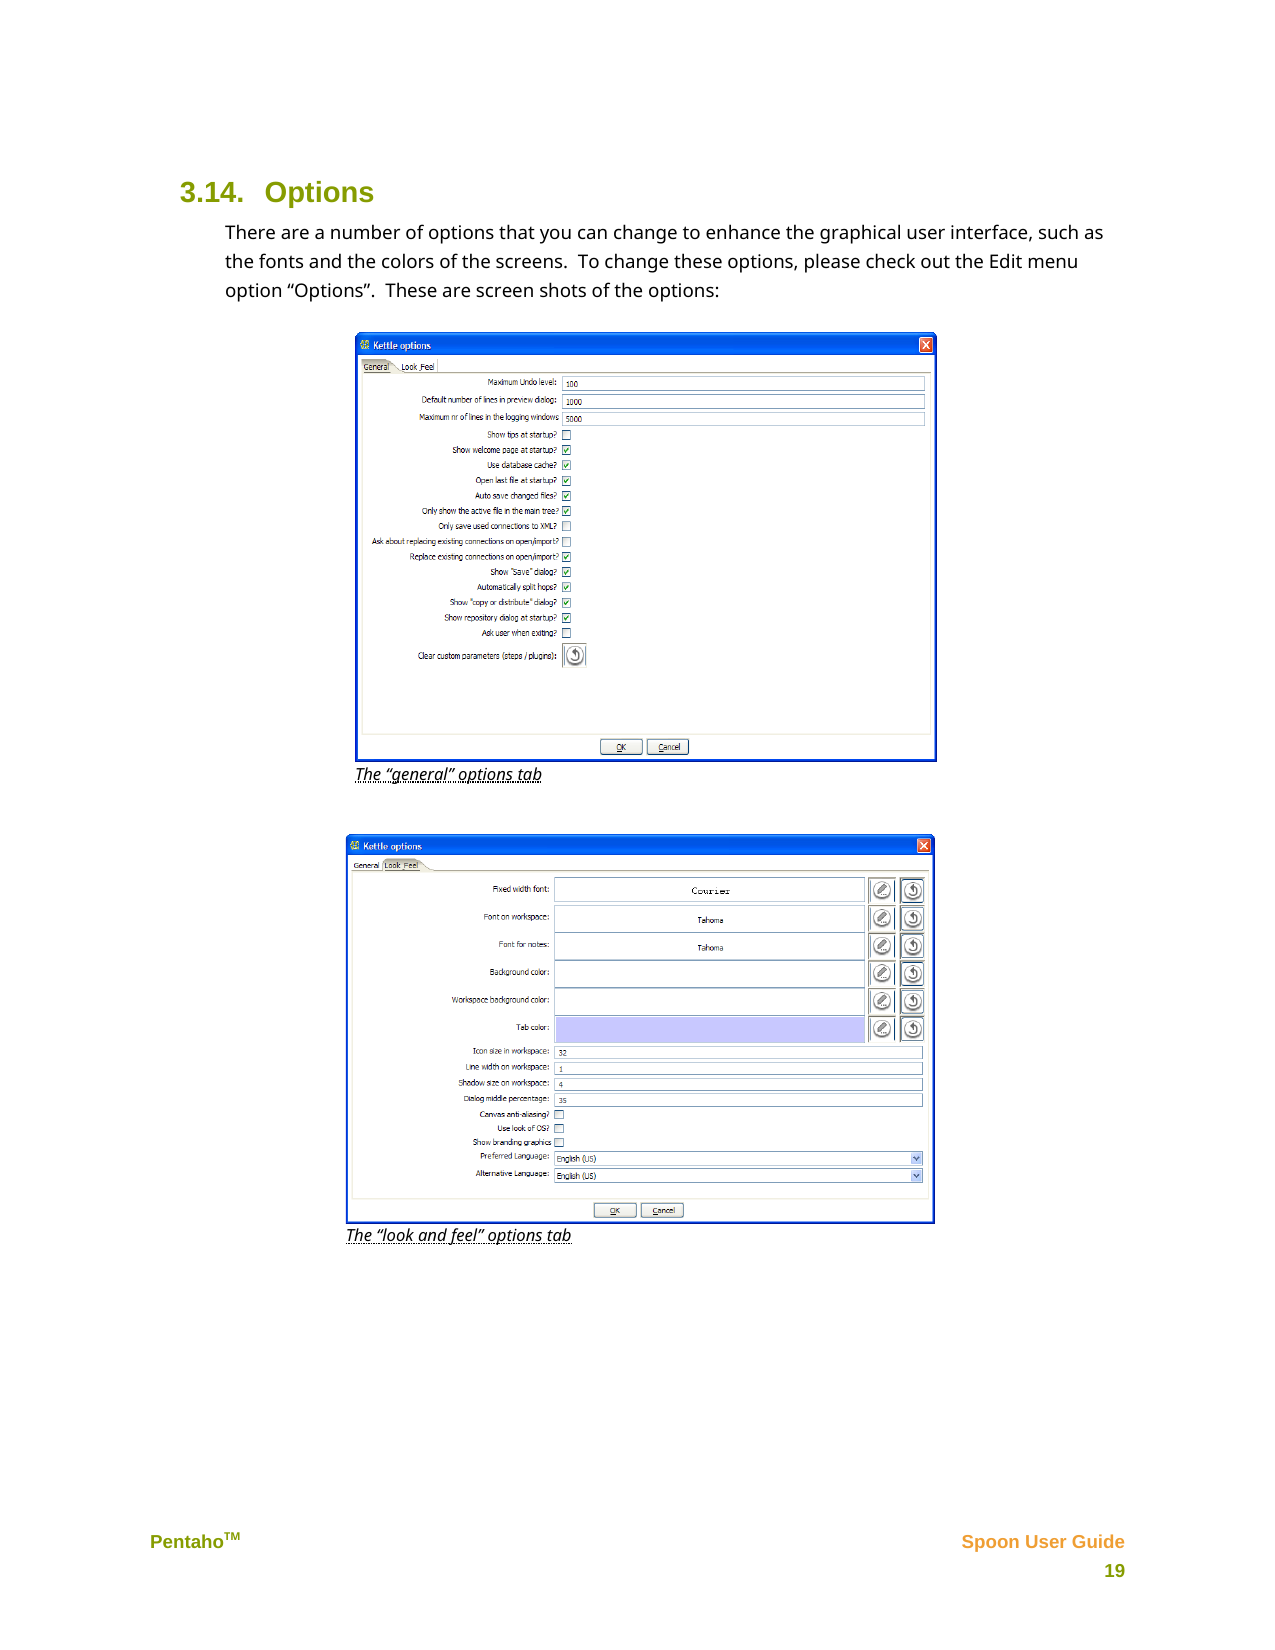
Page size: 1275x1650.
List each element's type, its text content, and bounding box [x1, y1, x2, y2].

picture [345, 834, 935, 1224]
text The “general” options tab [355, 333, 1001, 785]
text The “look and feel” options tab [346, 834, 1010, 1246]
text There are a number of options that you can change to enhance the graphical user interface, such as the fonts and the colors of the screens. To change these options, please check out the Edit menu option “Options”. These are screen shots of the options: [225, 216, 1125, 303]
picture [355, 332, 937, 762]
subtitle Options [179, 175, 1125, 210]
